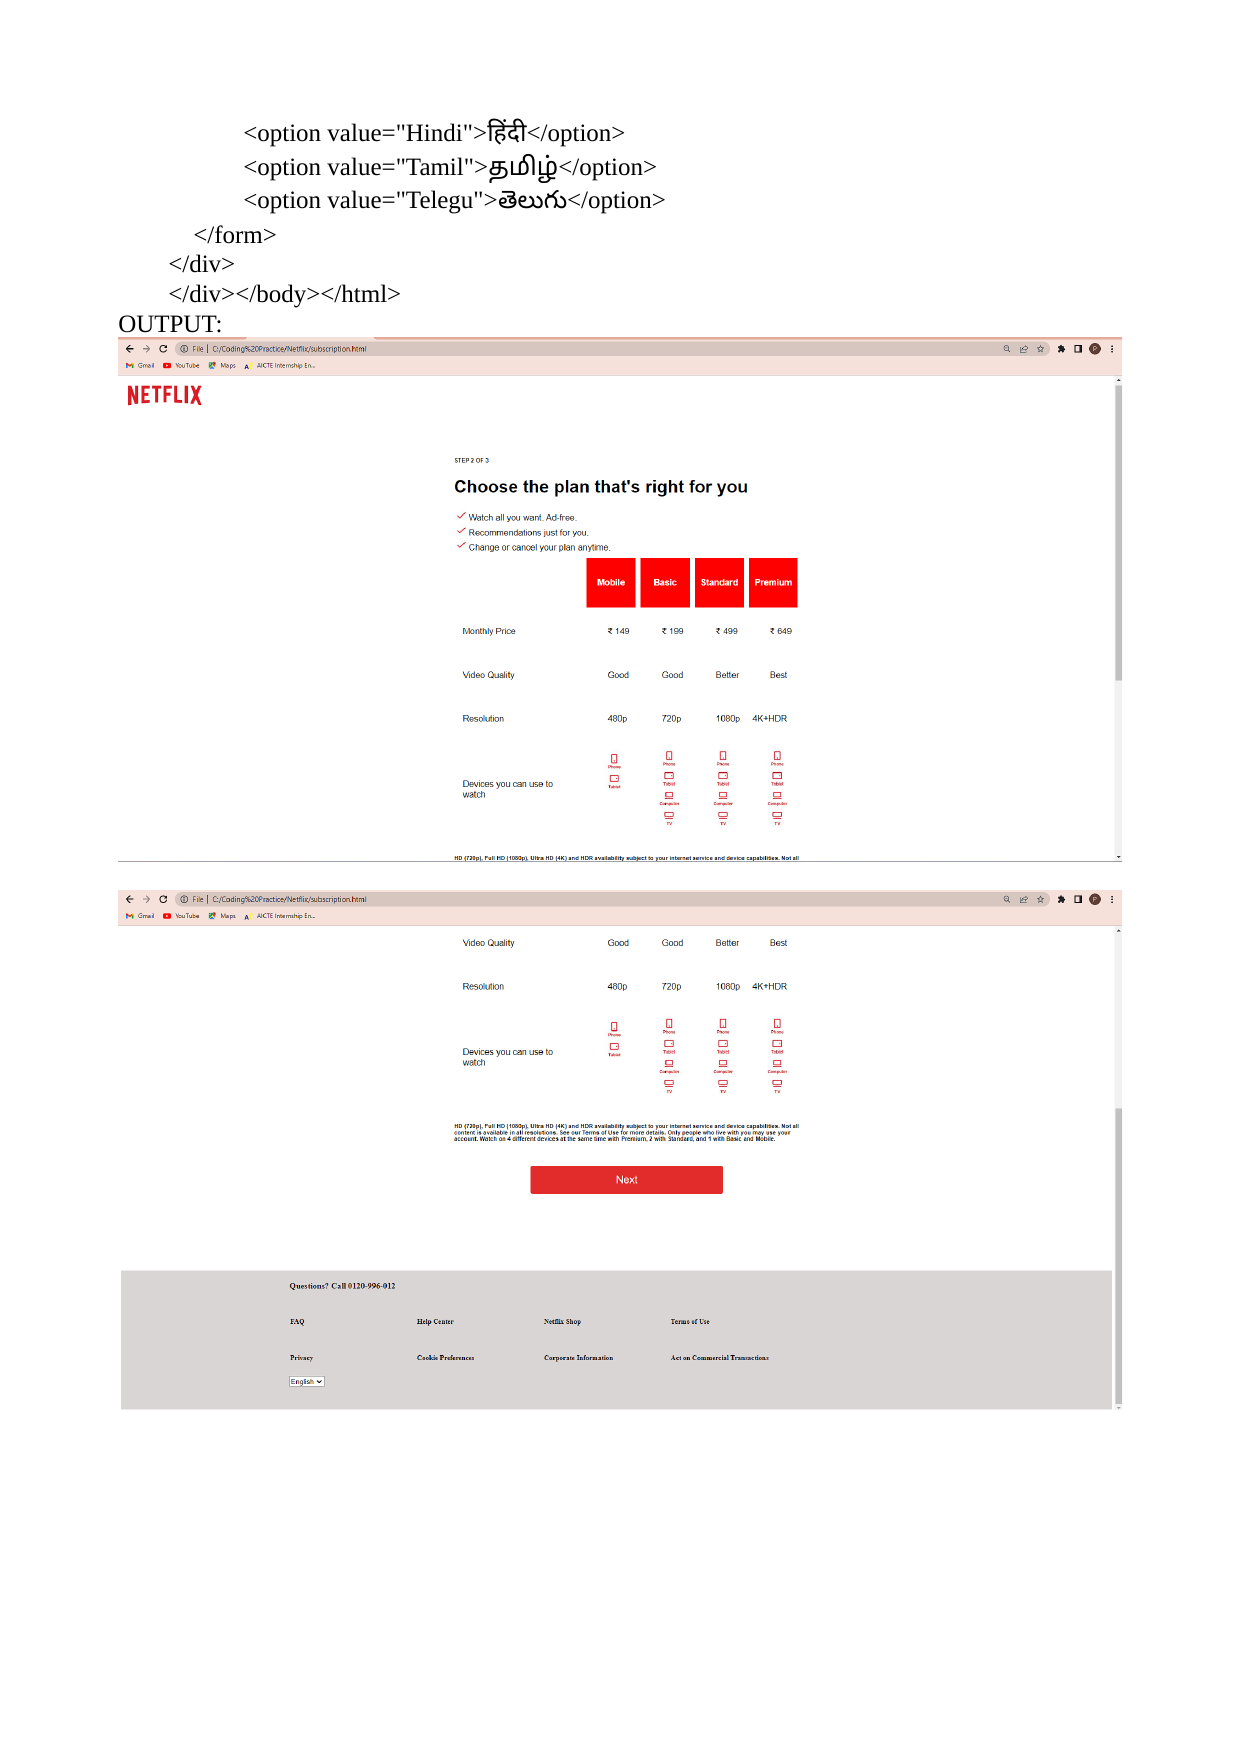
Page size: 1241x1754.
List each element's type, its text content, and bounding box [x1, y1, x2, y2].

text </div> [118, 248, 1122, 278]
text </form> [118, 219, 1122, 248]
text <option value="Hindi">हिंदी</option> [118, 118, 1122, 152]
text </div></body></html> [118, 278, 1122, 308]
text <option value="Tamil">தமிழ்</option> [118, 152, 1122, 185]
picture [118, 890, 1123, 1410]
text OUTPUT: [118, 308, 1122, 337]
text <option value="Telegu">తెలుగు</option> [118, 185, 1122, 219]
picture [118, 337, 1123, 862]
